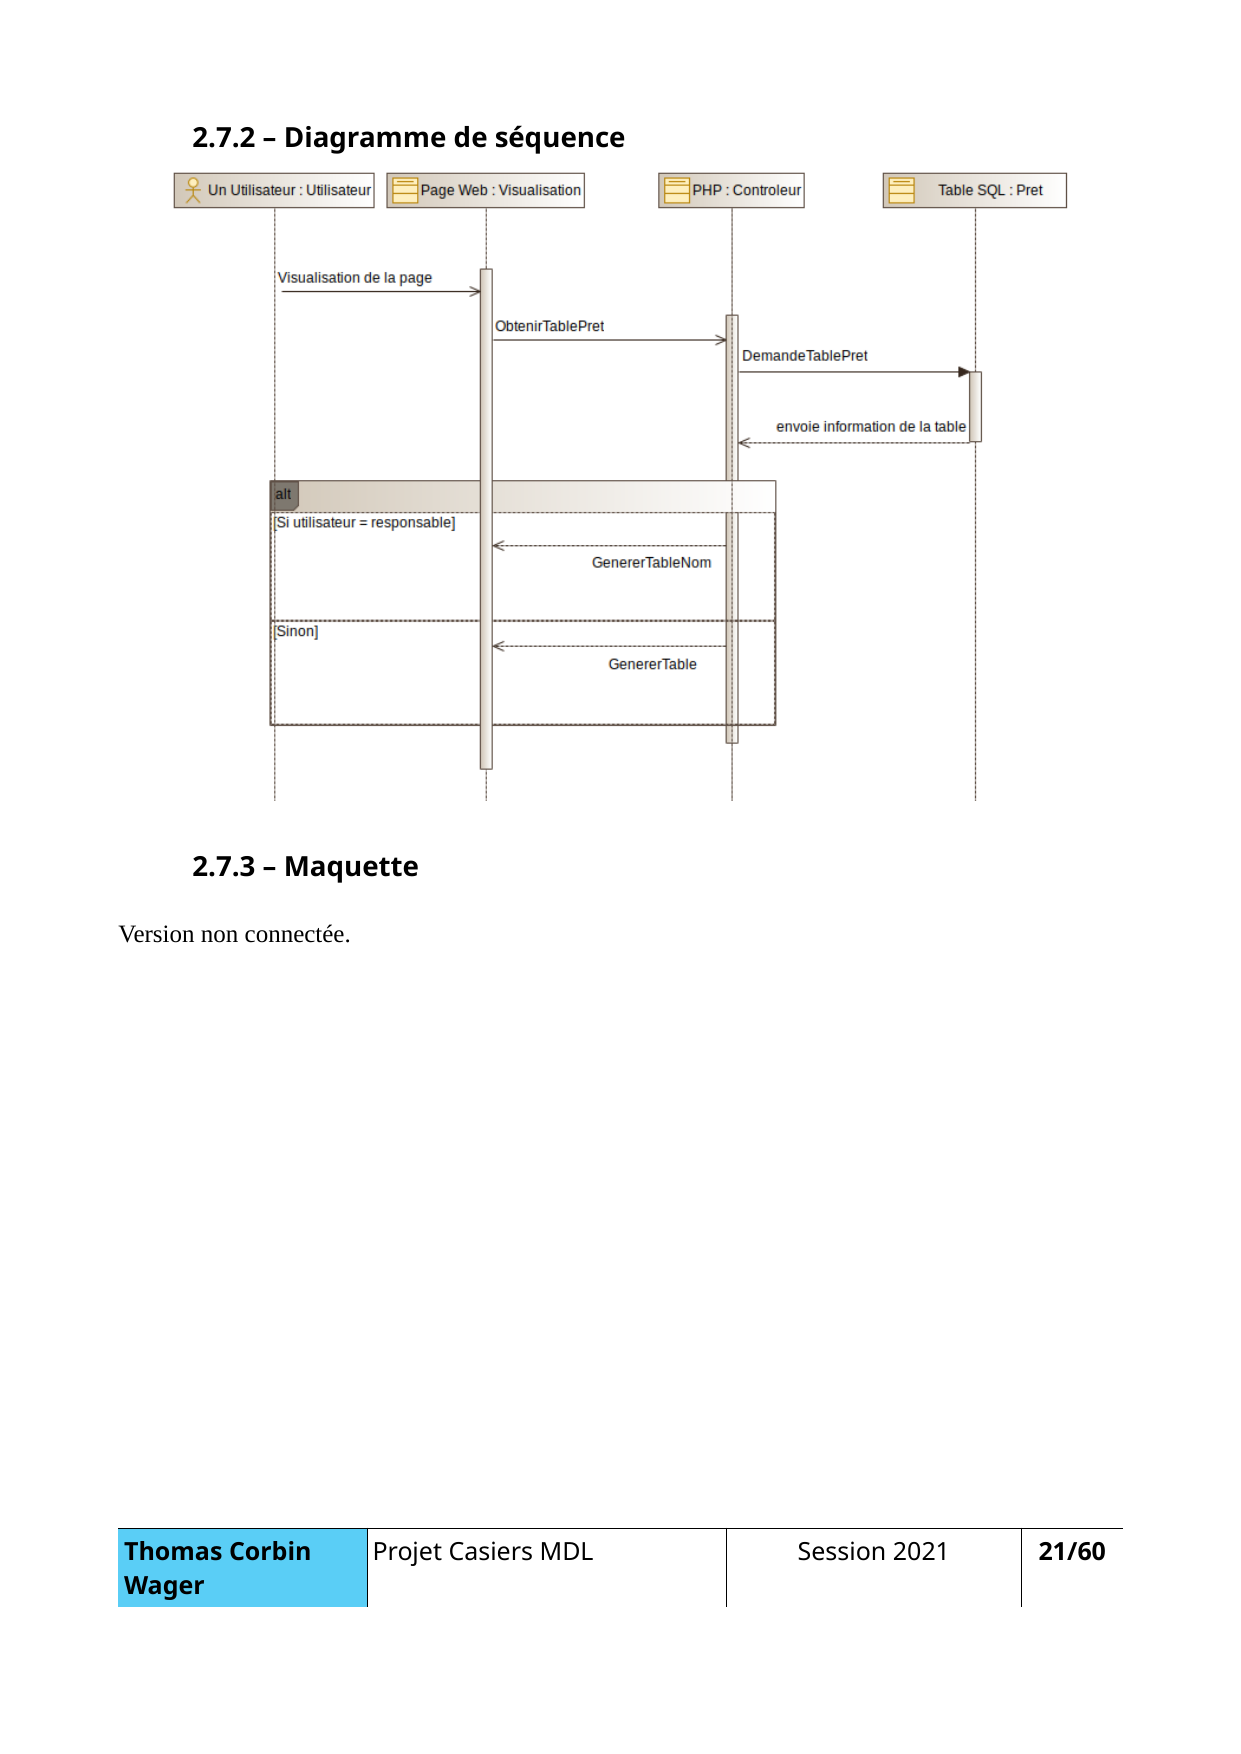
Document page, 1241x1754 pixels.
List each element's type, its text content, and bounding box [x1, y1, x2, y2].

subtitle 2.7.2 – Diagramme de séquence [118, 118, 1122, 156]
subtitle 2.7.3 – Maquette [118, 846, 1122, 884]
text Version non connectée. [118, 919, 1122, 948]
picture [162, 162, 1079, 801]
